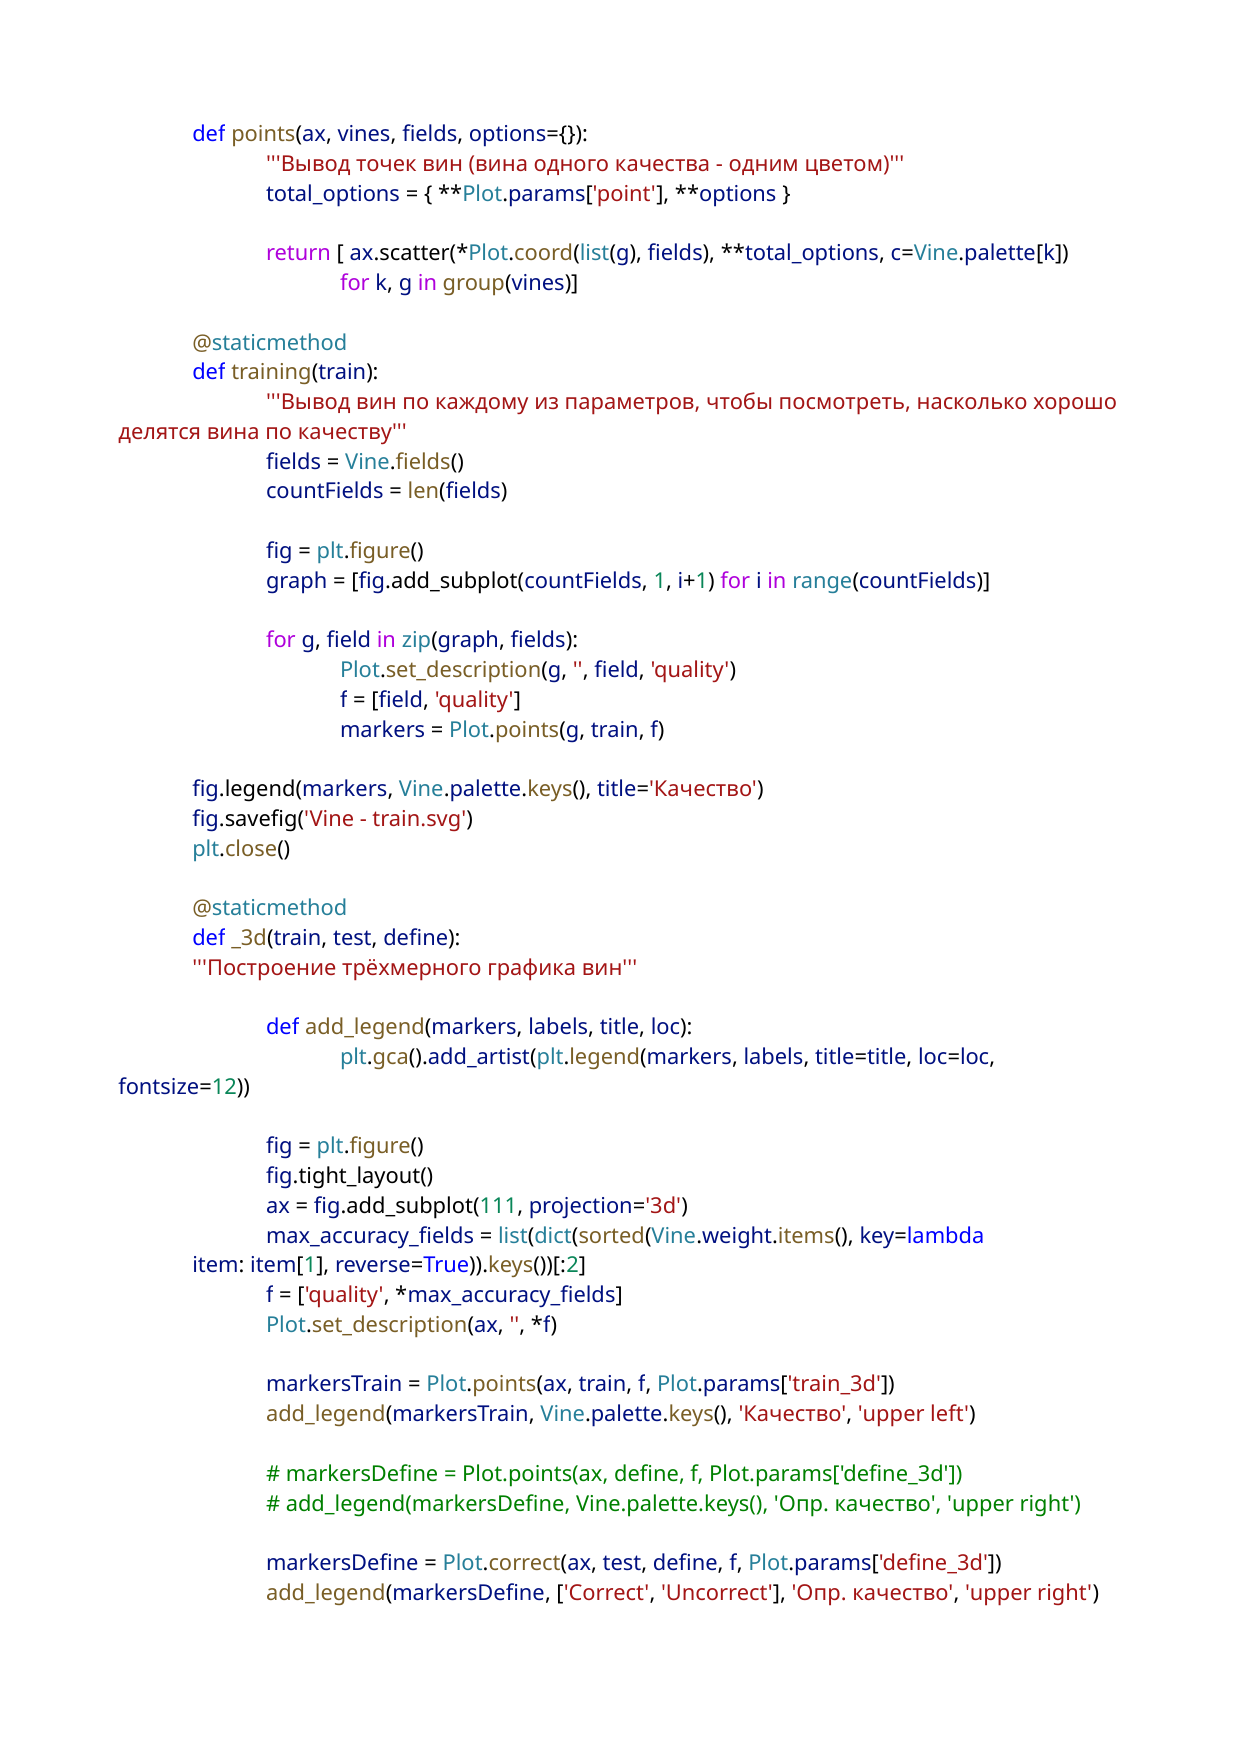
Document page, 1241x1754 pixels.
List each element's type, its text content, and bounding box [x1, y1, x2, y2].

text def add_legend(markers, labels, title, loc): [118, 1011, 1122, 1041]
text '''Построение трёхмерного графика вин''' [118, 952, 1122, 981]
text def _3d(train, test, define): [118, 922, 1122, 952]
text countFields = len(fields) [118, 475, 1122, 505]
text markersDefine = Plot.correct(ax, test, define, f, Plot.params['define_3d']) [118, 1547, 1122, 1577]
text plt.gca().add_artist(plt.legend(markers, labels, title=title, loc=loc, fontsize=12)) [118, 1041, 1122, 1101]
text '''Вывод точек вин (вина одного качества - одним цветом)''' [118, 148, 1122, 178]
text fig.tight_layout() [118, 1160, 1122, 1190]
text add_legend(markersDefine, ['Correct', 'Uncorrect'], 'Опр. качество', 'upper right') [118, 1577, 1122, 1607]
text fig = plt.figure() [118, 1130, 1122, 1160]
text fig = plt.figure() [118, 535, 1122, 565]
text ax = fig.add_subplot(111, projection='3d') [118, 1190, 1122, 1219]
text '''Вывод вин по каждому из параметров, чтобы посмотреть, насколько хорошо делятся вина по качеству''' [118, 386, 1122, 446]
text f = ['quality', *max_accuracy_fields] [118, 1279, 1122, 1309]
text for k, g in group(vines)] [118, 267, 1122, 297]
text f = [field, 'quality'] [118, 684, 1122, 713]
text markersTrain = Plot.points(ax, train, f, Plot.params['train_3d']) [118, 1368, 1122, 1398]
text total_options = { **Plot.params['point'], **options } [118, 178, 1122, 207]
text def training(train): [118, 356, 1122, 386]
text # markersDefine = Plot.points(ax, define, f, Plot.params['define_3d']) [118, 1458, 1122, 1487]
text fig.savefig('Vine - train.svg') [118, 803, 1122, 833]
text fig.legend(markers, Vine.palette.keys(), title='Качество') [118, 773, 1122, 803]
text return [ ax.scatter(*Plot.coord(list(g), fields), **total_options, c=Vine.palette[k]) [118, 237, 1122, 267]
text max_accuracy_fields = list(dict(sorted(Vine.weight.items(), key=lambda item: item[1], reverse=True)).keys())[:2] [118, 1219, 1122, 1279]
text add_legend(markersTrain, Vine.palette.keys(), 'Качество', 'upper left') [118, 1398, 1122, 1428]
text # add_legend(markersDefine, Vine.palette.keys(), 'Опр. качество', 'upper right') [118, 1487, 1122, 1517]
text @staticmethod [118, 326, 1122, 356]
text markers = Plot.points(g, train, f) [118, 713, 1122, 743]
text def points(ax, vines, fields, options={}): [118, 118, 1122, 148]
text Plot.set_description(g, '', field, 'quality') [118, 654, 1122, 684]
text Plot.set_description(ax, '', *f) [118, 1309, 1122, 1339]
text fields = Vine.fields() [118, 446, 1122, 475]
text for g, field in zip(graph, fields): [118, 624, 1122, 654]
text @staticmethod [118, 892, 1122, 922]
text plt.close() [118, 833, 1122, 862]
text graph = [fig.add_subplot(countFields, 1, i+1) for i in range(countFields)] [118, 565, 1122, 594]
